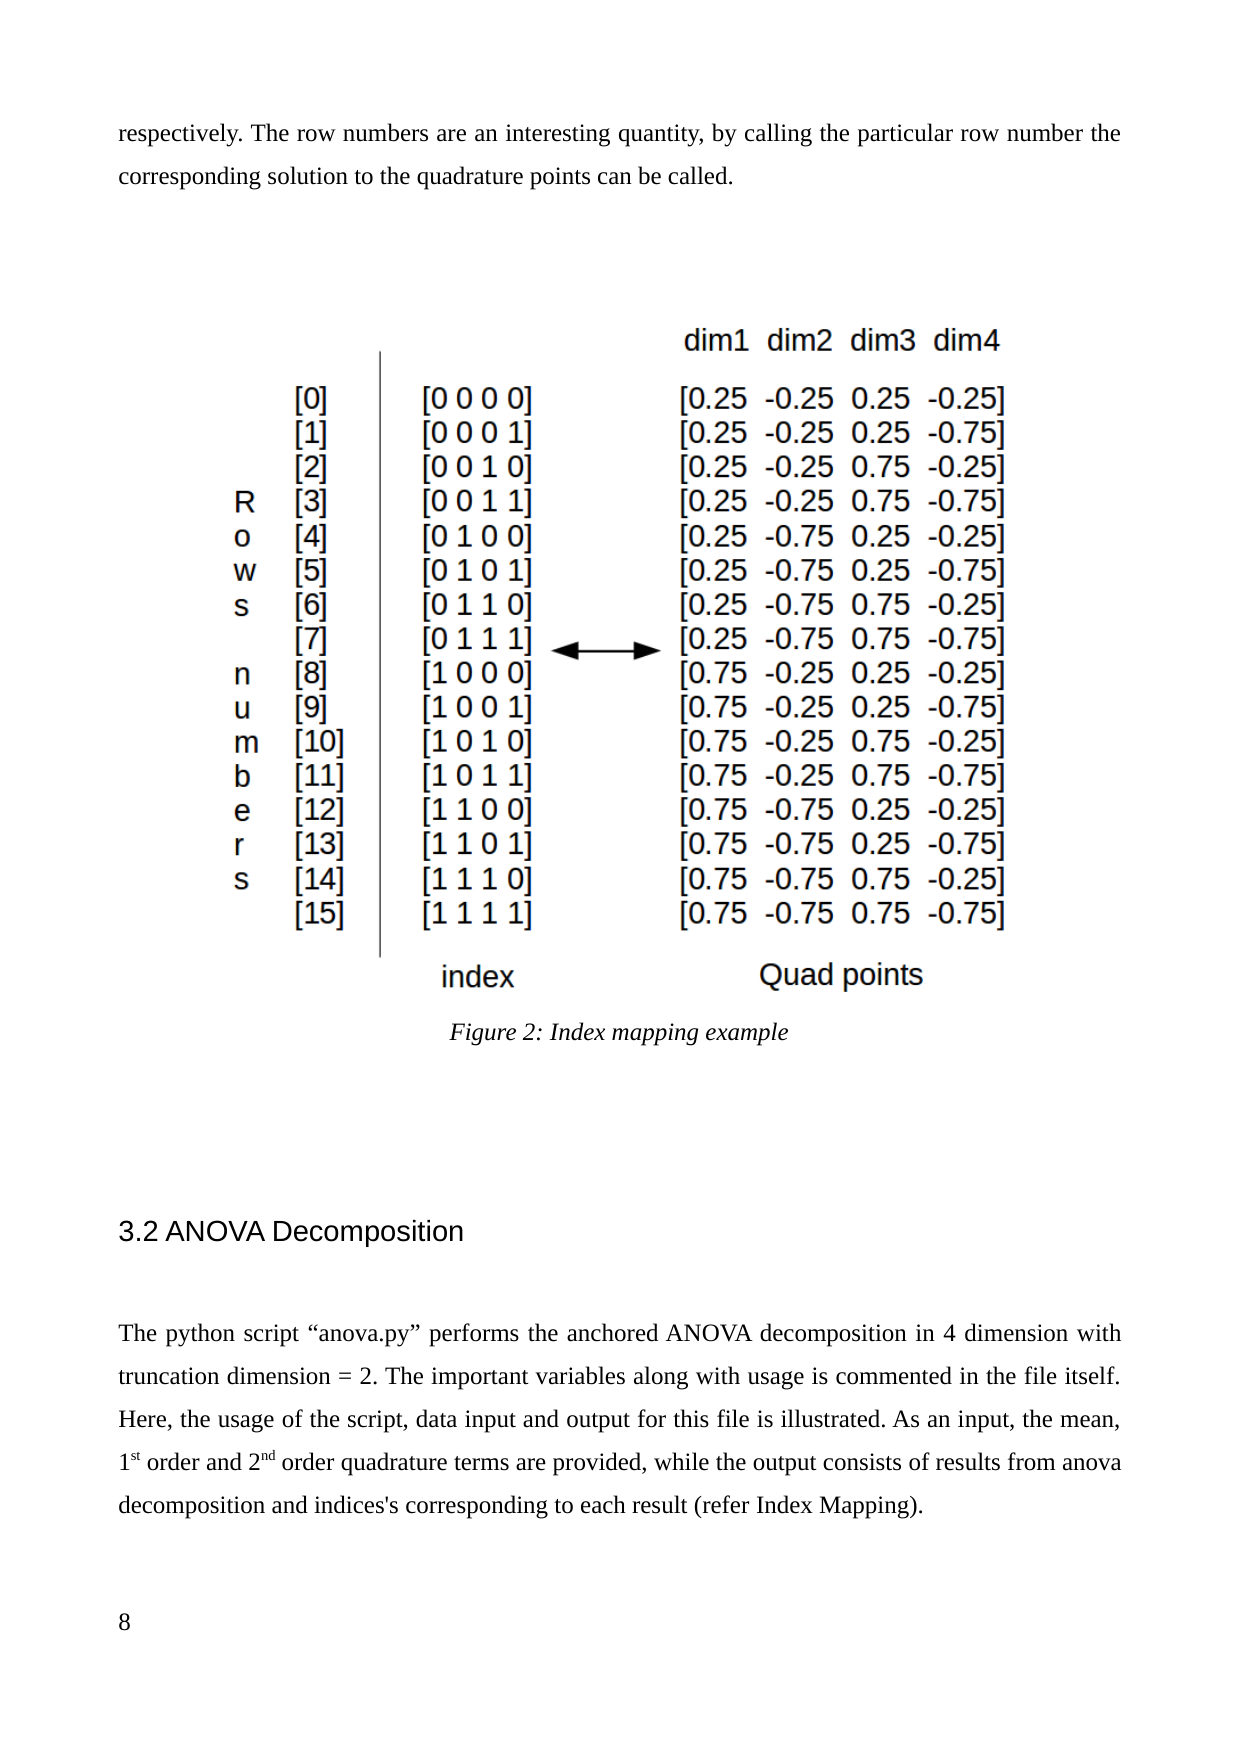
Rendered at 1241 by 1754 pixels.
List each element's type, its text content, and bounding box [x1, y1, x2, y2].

text Figure 2: Index mapping example [219, 1017, 1021, 1045]
picture [219, 303, 1021, 1017]
subtitle 3.2 ANOVA Decomposition [118, 1214, 1122, 1248]
text The python script “anova.py” performs the anchored ANOVA decomposition in 4 dimension with truncation dimension = 2. The important variables along with usage is commented in the file itself. Here, the usage of the script, data input and output for this file is illustrated. As an input, the mean, 1st order and 2nd order quadrature terms are provided, while the output consists of results from anova decomposition and indices's corresponding to each result (refer Index Mapping). [118, 1318, 1122, 1519]
text respectively. The row numbers are an interesting quantity, by calling the particular row number the corresponding solution to the quadrature points can be called. [118, 118, 1122, 190]
